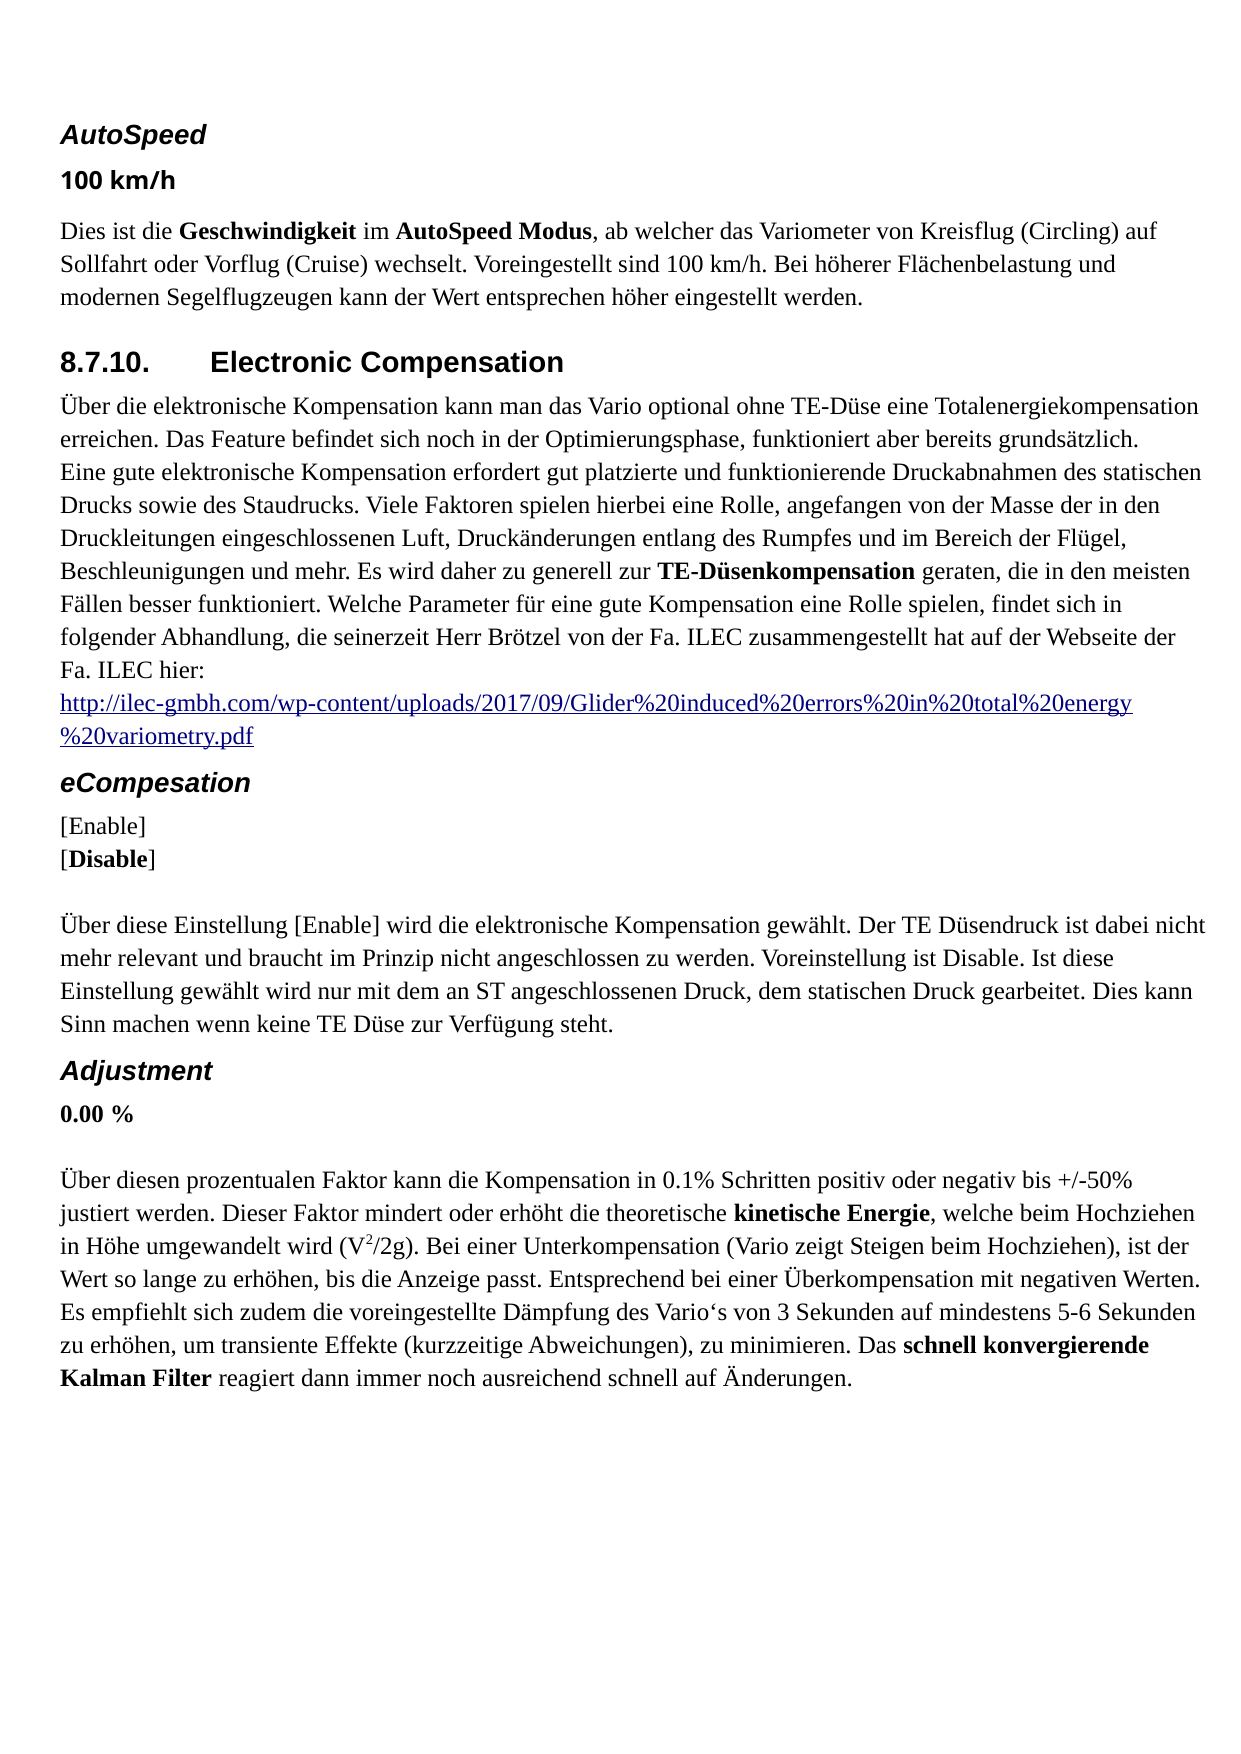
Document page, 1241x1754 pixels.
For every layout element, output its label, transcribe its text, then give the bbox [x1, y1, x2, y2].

text Über diese Einstellung [Enable] wird die elektronische Kompensation gewählt. Der TE Düsendruck ist dabei nicht mehr relevant und braucht im Prinzip nicht angeschlossen zu werden. Voreinstellung ist Disable. Ist diese Einstellung gewählt wird nur mit dem an ST angeschlossenen Druck, dem statischen Druck gearbeitet. Dies kann Sinn machen wenn keine TE Düse zur Verfügung steht. [60, 910, 1207, 1038]
text 100 km/h [60, 162, 1207, 197]
text Eine gute elektronische Kompensation erfordert gut platzierte und funktionierende Druckabnahmen des statischen Drucks sowie des Staudrucks. Viele Faktoren spielen hierbei eine Rolle, angefangen von der Masse der in den Druckleitungen eingeschlossenen Luft, Druckänderungen entlang des Rumpfes und im Bereich der Flügel, Beschleunigungen und mehr. Es wird daher zu generell zur TE-Düsenkompensation geraten, die in den meisten Fällen besser funktioniert. Welche Parameter für eine gute Kompensation eine Rolle spielen, findet sich in folgender Abhandlung, die seinerzeit Herr Brötzel von der Fa. ILEC zusammengestellt hat auf der Webseite der Fa. ILEC hier: [60, 457, 1207, 684]
text Dies ist die Geschwindigkeit im AutoSpeed Modus, ab welcher das Variometer von Kreisflug (Circling) auf Sollfahrt oder Vorflug (Cruise) wechselt. Voreingestellt sind 100 km/h. Bei höherer Flächenbelastung und modernen Segelflugzeugen kann der Wert entsprechen höher eingestellt werden. [60, 216, 1207, 311]
text http://ilec-gmbh.com/wp-content/uploads/2017/09/Glider%20induced%20errors%20in%20total%20energy%20variometry.pdf [60, 688, 1207, 750]
text Über diesen prozentualen Faktor kann die Kompensation in 0.1% Schritten positiv oder negativ bis +/-50% justiert werden. Dieser Faktor mindert oder erhöht die theoretische kinetische Energie, welche beim Hochziehen in Höhe umgewandelt wird (V2/2g). Bei einer Unterkompensation (Vario zeigt Steigen beim Hochziehen), ist der Wert so lange zu erhöhen, bis die Anzeige passt. Entsprechend bei einer Überkompensation mit negativen Werten. Es empfiehlt sich zudem die voreingestellte Dämpfung des Vario‘s von 3 Sekunden auf mindestens 5-6 Sekunden zu erhöhen, um transiente Effekte (kurzzeitige Abweichungen), zu minimieren. Das schnell konvergierende Kalman Filter reagiert dann immer noch ausreichend schnell auf Änderungen. [60, 1165, 1207, 1392]
subtitle Adjustment [60, 1054, 1207, 1086]
subtitle Electronic Compensation [60, 344, 1207, 378]
subtitle AutoSpeed [60, 118, 1207, 150]
text [Disable] [60, 844, 1207, 873]
text Über die elektronische Kompensation kann man das Vario optional ohne TE-Düse eine Totalenergiekompensation erreichen. Das Feature befindet sich noch in der Optimierungsphase, funktioniert aber bereits grundsätzlich. [60, 391, 1207, 452]
subtitle eCompesation [60, 766, 1207, 798]
text 0.00 % [60, 1099, 1207, 1128]
text [Enable] [60, 811, 1207, 839]
